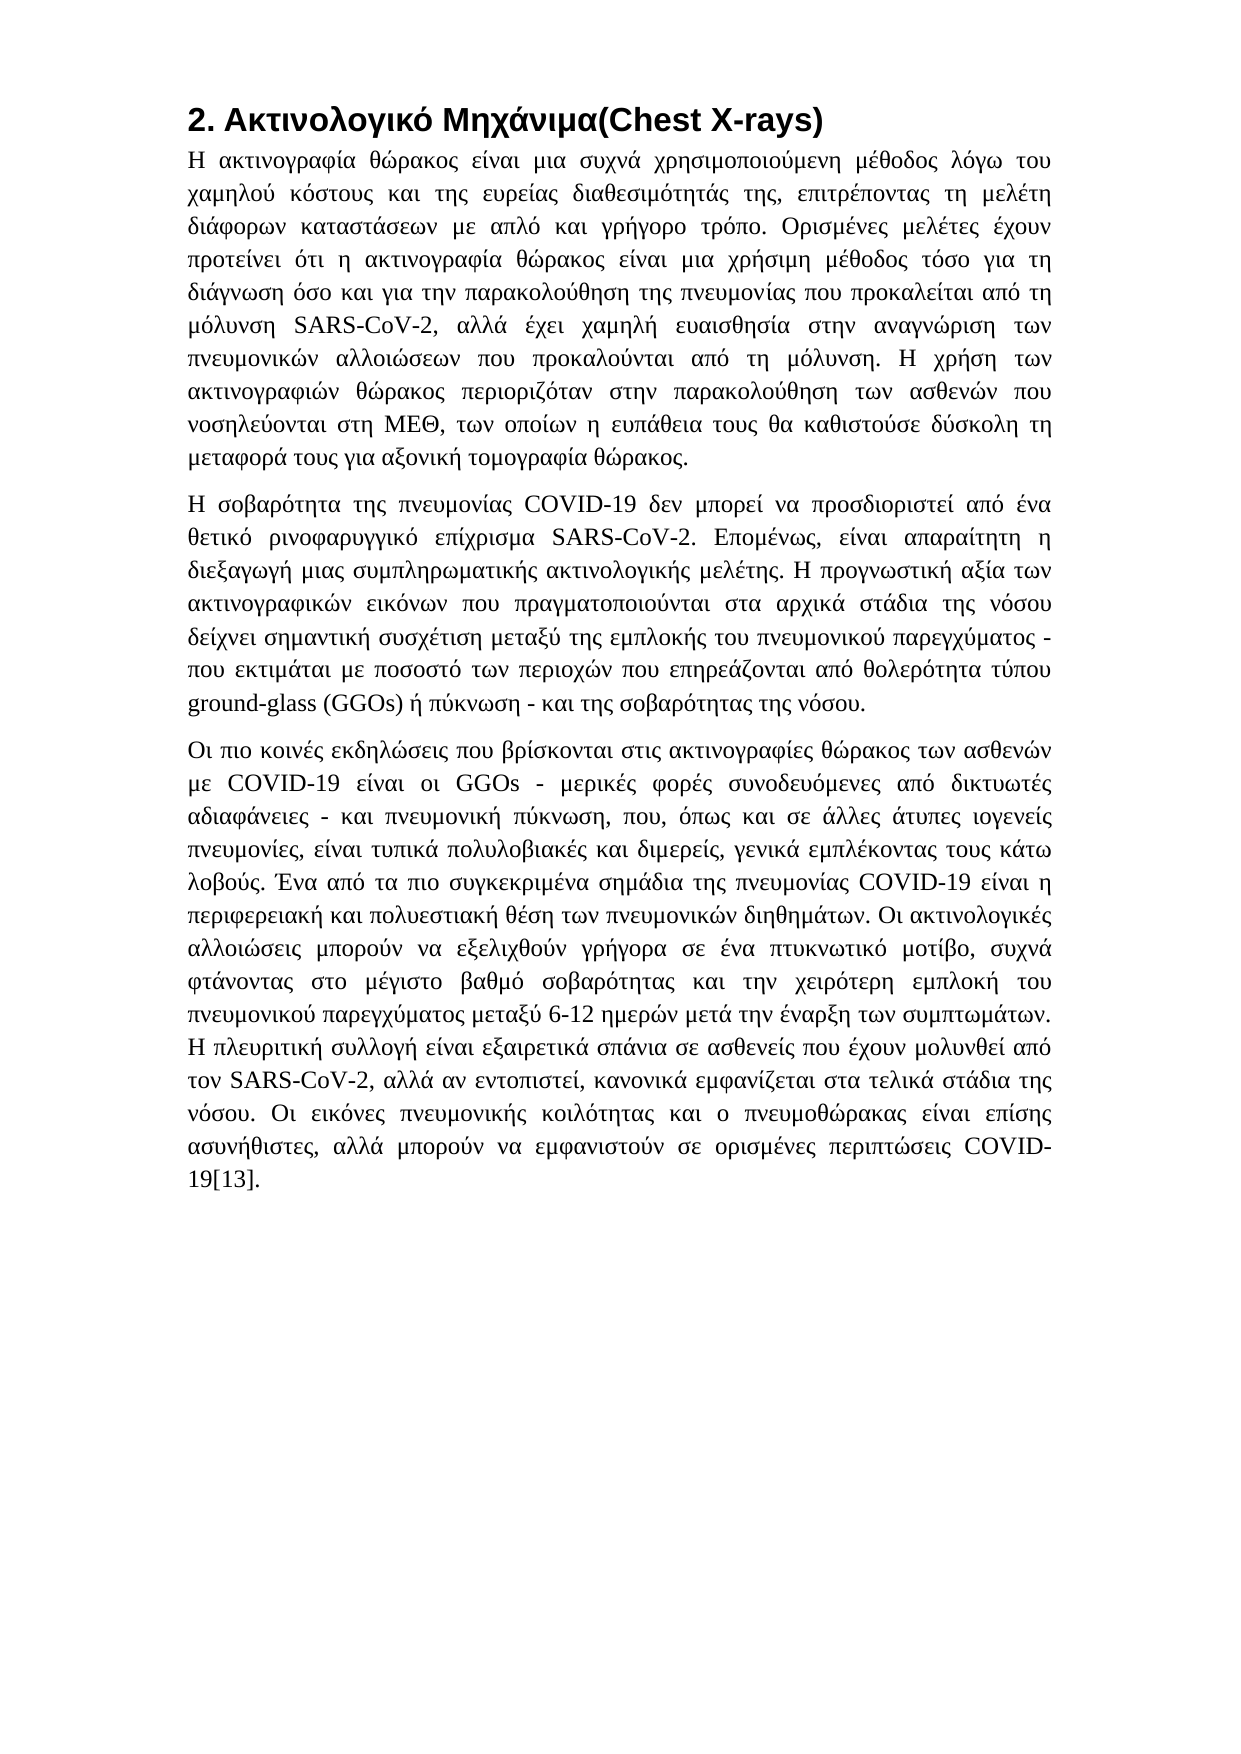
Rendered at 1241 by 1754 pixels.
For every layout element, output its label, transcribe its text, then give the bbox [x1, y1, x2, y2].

text Η ακτινογραφία θώρακος είναι μια συχνά χρησιμοποιούμενη μέθοδος λόγω του χαμηλού κόστους και της ευρείας διαθεσιμότητάς της, επιτρέποντας τη μελέτη διάφορων καταστάσεων με απλό και γρήγορο τρόπο. Ορισμένες μελέτες έχουν προτείνει ότι η ακτινογραφία θώρακος είναι μια χρήσιμη μέθοδος τόσο για τη διάγνωση όσο και για την παρακολούθηση της πνευμονίας που προκαλείται από τη μόλυνση SARS-CoV-2, αλλά έχει χαμηλή ευαισθησία στην αναγνώριση των πνευμονικών αλλοιώσεων που προκαλούνται από τη μόλυνση. Η χρήση των ακτινογραφιών θώρακος περιοριζόταν στην παρακολούθηση των ασθενών που νοσηλεύονται στη ΜΕΘ, των οποίων η ευπάθεια τους θα καθιστούσε δύσκολη τη μεταφορά τους για αξονική τομογραφία θώρακος. [187, 145, 1053, 471]
text Οι πιο κοινές εκδηλώσεις που βρίσκονται στις ακτινογραφίες θώρακος των ασθενών με COVID-19 είναι οι GGOs - μερικές φορές συνοδευόμενες από δικτυωτές αδιαφάνειες - και πνευμονική πύκνωση, που, όπως και σε άλλες άτυπες ιογενείς πνευμονίες, είναι τυπικά πολυλοβιακές και διμερείς, γενικά εμπλέκοντας τους κάτω λοβούς. Ένα από τα πιο συγκεκριμένα σημάδια της πνευμονίας COVID-19 είναι η περιφερειακή και πολυεστιακή θέση των πνευμονικών διηθημάτων. Οι ακτινολογικές αλλοιώσεις μπορούν να εξελιχθούν γρήγορα σε ένα πτυκνωτικό μοτίβο, συχνά φτάνοντας στο μέγιστο βαθμό σοβαρότητας και την χειρότερη εμπλοκή του πνευμονικού παρεγχύματος μεταξύ 6-12 ημερών μετά την έναρξη των συμπτωμάτων. Η πλευριτική συλλογή είναι εξαιρετικά σπάνια σε ασθενείς που έχουν μολυνθεί από τον SARS-CoV-2, αλλά αν εντοπιστεί, κανονικά εμφανίζεται στα τελικά στάδια της νόσου. Οι εικόνες πνευμονικής κοιλότητας και ο πνευμοθώρακας είναι επίσης ασυνήθιστες, αλλά μπορούν να εμφανιστούν σε ορισμένες περιπτώσεις COVID-19[13]. [187, 735, 1053, 1193]
text Η σοβαρότητα της πνευμονίας COVID-19 δεν μπορεί να προσδιοριστεί από ένα θετικό ρινοφαρυγγικό επίχρισμα SARS-CoV-2. Επομένως, είναι απαραίτητη η διεξαγωγή μιας συμπληρωματικής ακτινολογικής μελέτης. Η προγνωστική αξία των ακτινογραφικών εικόνων που πραγματοποιούνται στα αρχικά στάδια της νόσου δείχνει σημαντική συσχέτιση μεταξύ της εμπλοκής του πνευμονικού παρεγχύματος - που εκτιμάται με ποσοστό των περιοχών που επηρεάζονται από θολερότητα τύπου ground-glass (GGOs) ή πύκνωση - και της σοβαρότητας της νόσου. [187, 489, 1053, 716]
subtitle 2. Ακτινολογικό Μηχάνιμα(Chest X-rays) [187, 100, 1053, 138]
